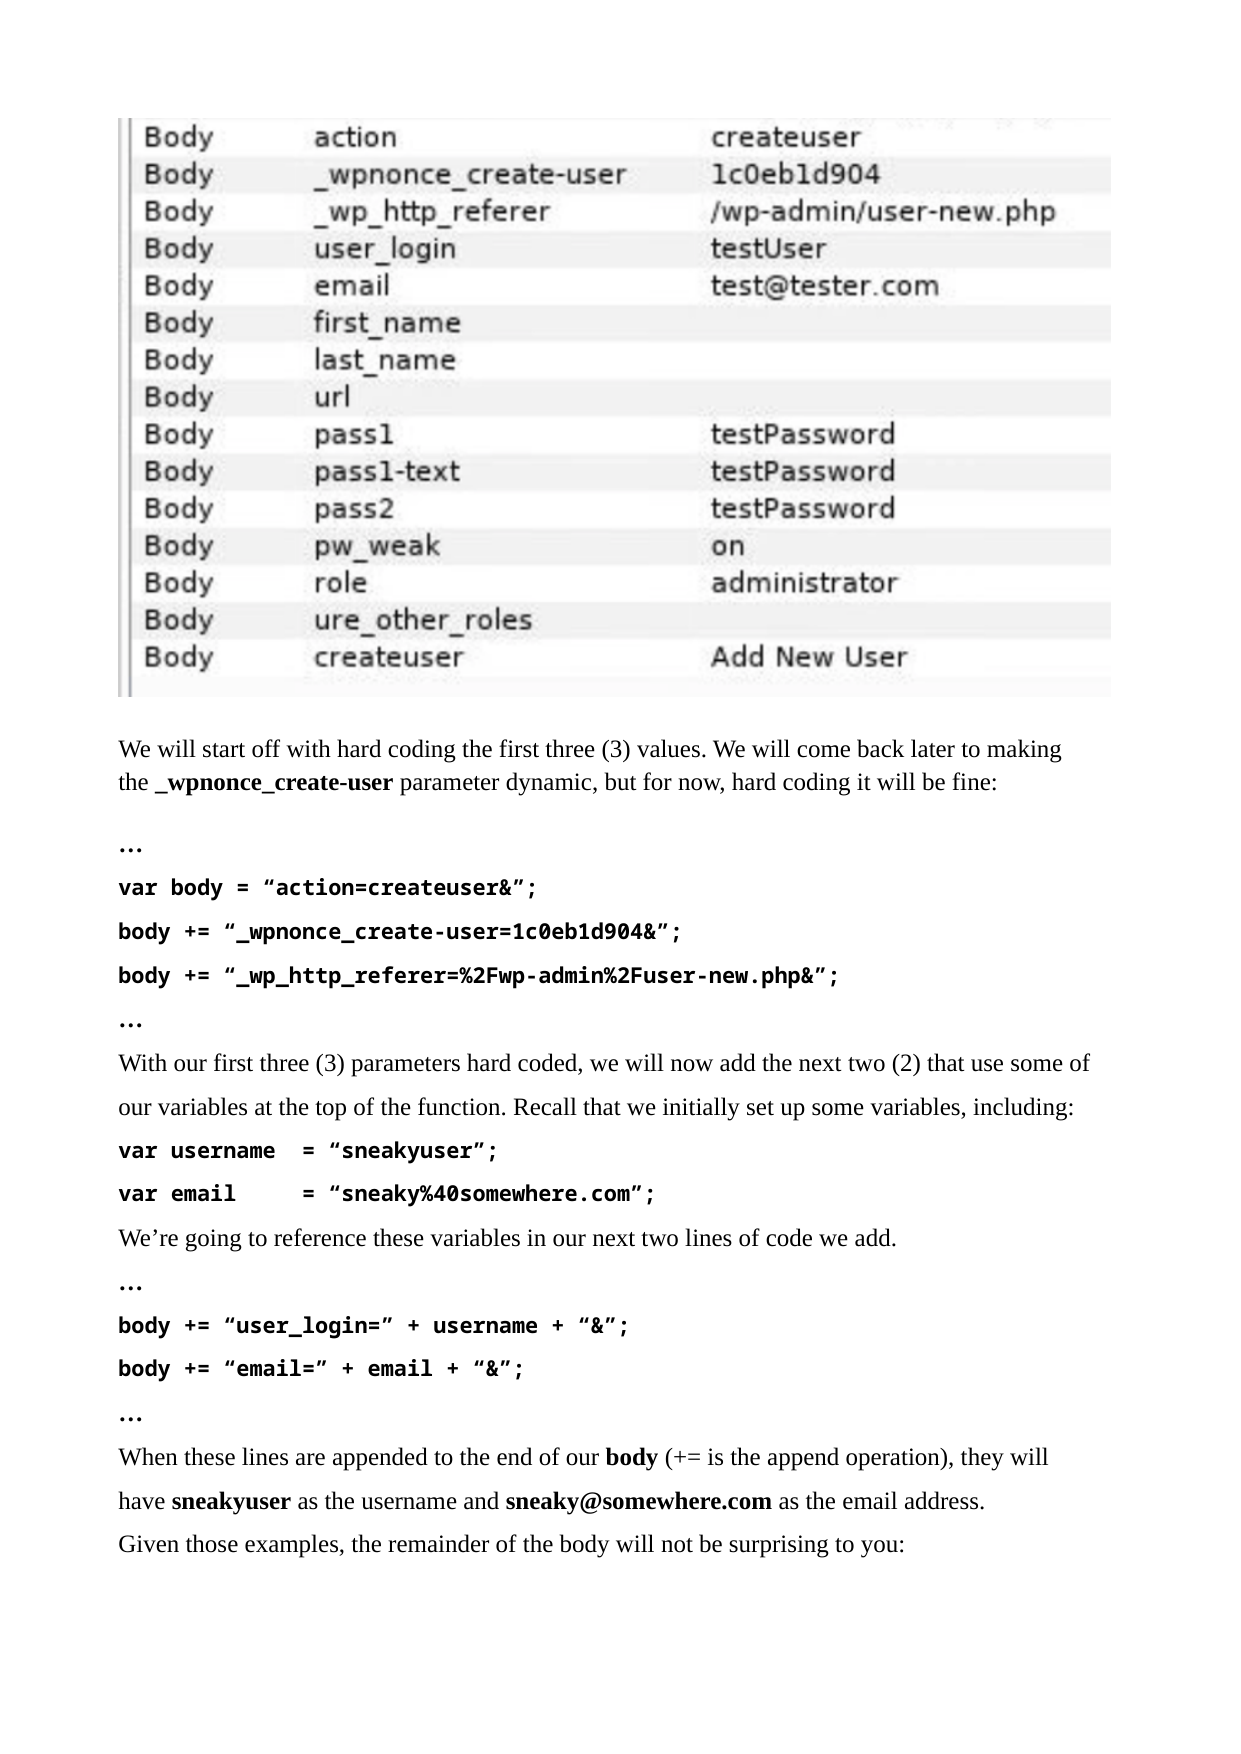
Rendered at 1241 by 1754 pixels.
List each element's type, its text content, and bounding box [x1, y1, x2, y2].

text When these lines are appended to the end of our body (+= is the append operation), they will have sneakyuser as the username and sneaky@somewhere.com as the email address. [118, 1427, 1122, 1514]
text With our first three (3) parameters hard coded, we will now add the next two (2) that use some of our variables at the top of the function. Recall that we initially set up some variables, including: var username = “sneakyuser”; var email = “sneaky%40somewhere.com”; We’re going to reference these variables in our next two lines of code we add. … body += “user_login=” + username + “&”; body += “email=” + email + “&”; … [118, 1033, 1122, 1427]
text We will start off with hard coding the first three (3) values. We will come back later to making the _wpnonce_create-user parameter dynamic, but for now, hard coding it will be fine: [118, 118, 1122, 796]
text … var body = “action=createuser&”; body += “_wpnonce_create-user=1c0eb1d904&”; body += “_wp_http_referer=%2Fwp-admin%2Fuser-new.php&”; … [118, 814, 1122, 1033]
text Given those examples, the remainder of the body will not be surprising to you: [118, 1514, 1122, 1558]
picture [118, 118, 1111, 697]
